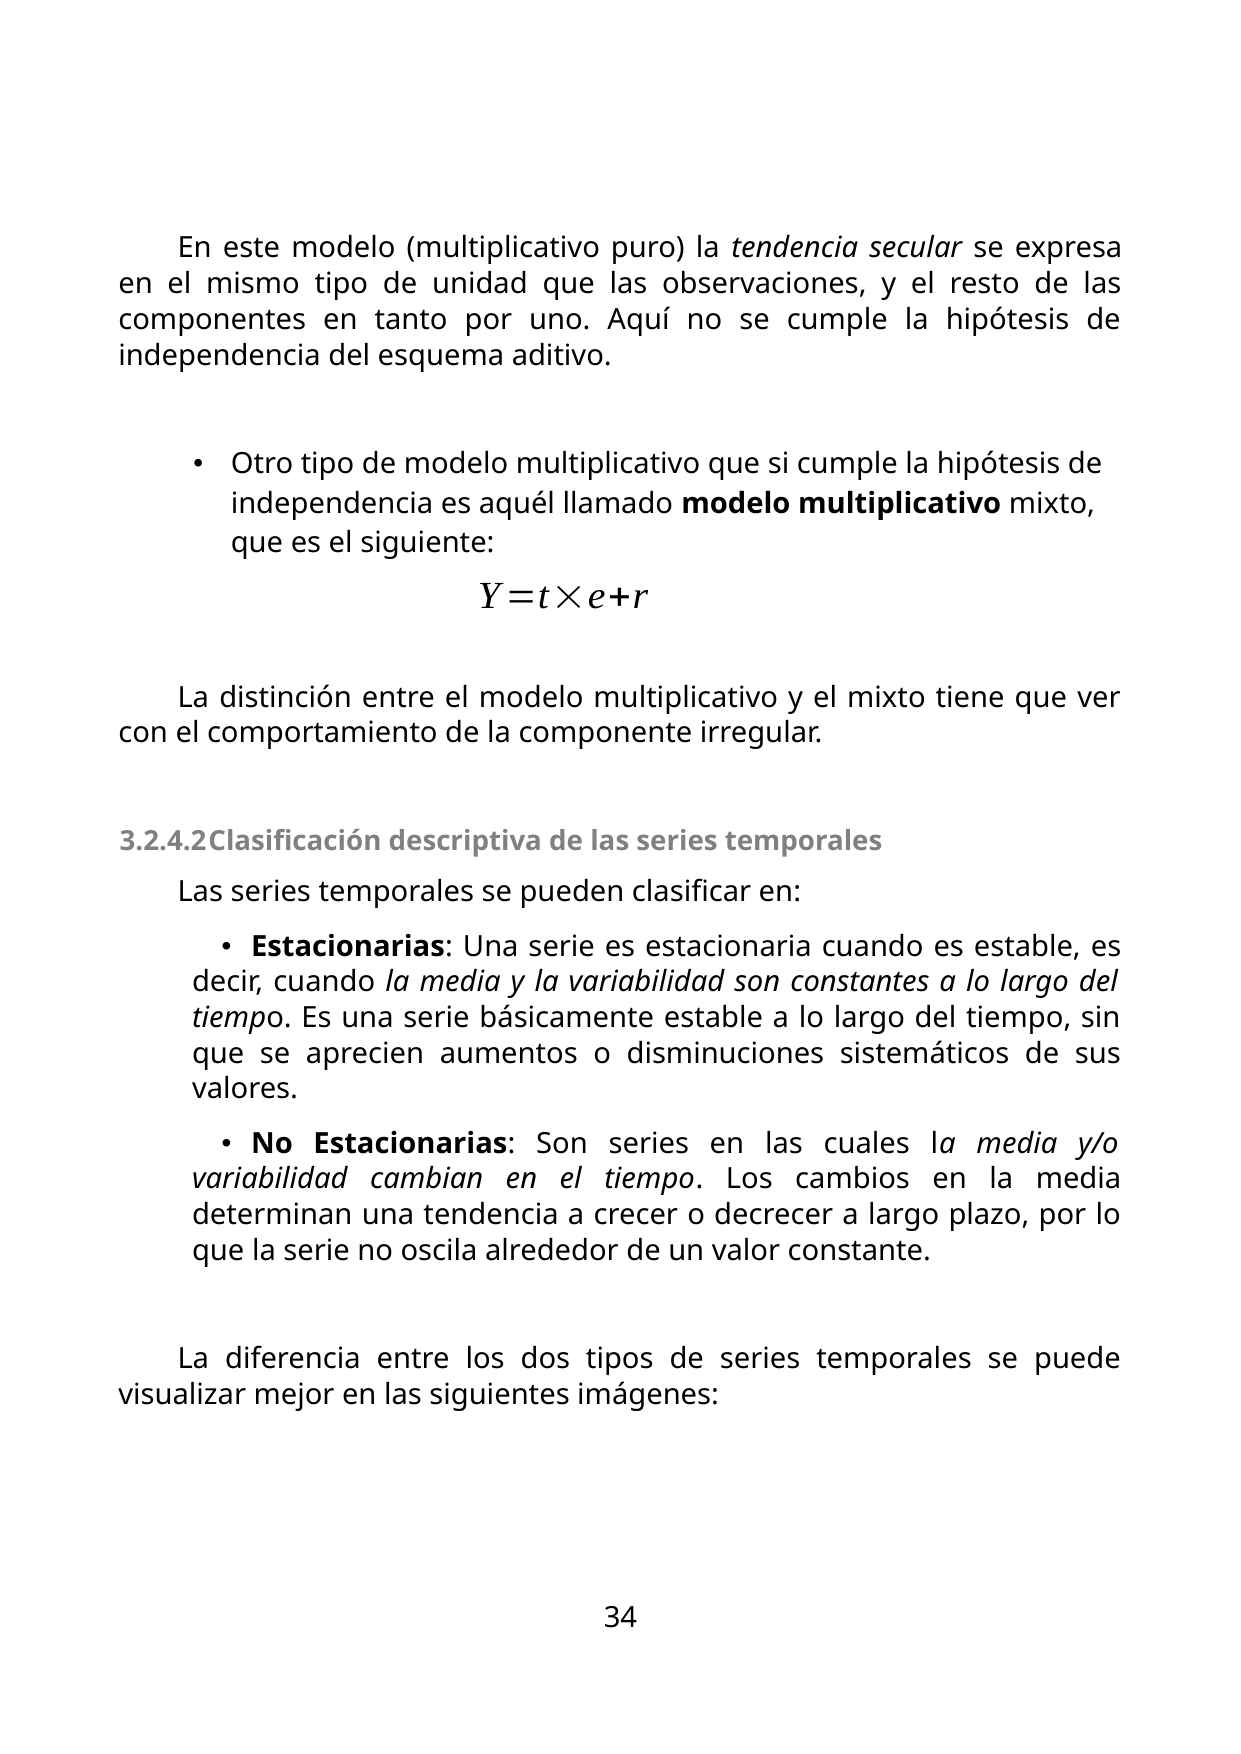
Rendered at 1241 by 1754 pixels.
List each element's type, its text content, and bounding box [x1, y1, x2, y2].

subtitle Clasificación descriptiva de las series temporales [119, 820, 1122, 858]
text La distinción entre el modelo multiplicativo y el mixto tiene que ver con el comportamiento de la componente irregular. [118, 676, 1122, 751]
list No Estacionarias: Son series en las cuales la media y/o variabilidad cambian en el tiempo. Los cambios en la media determinan una tendencia a crecer o decrecer a largo plazo, por lo que la serie no oscila alrededor de un valor constante. [162, 1122, 1122, 1269]
list Estacionarias: Una serie es estacionaria cuando es estable, es decir, cuando la media y la variabilidad son constantes a lo largo del tiempo. Es una serie básicamente estable a lo largo del tiempo, sin que se aprecien aumentos o disminuciones sistemáticos de sus valores. [162, 925, 1122, 1107]
text Las series temporales se pueden clasificar en: [118, 871, 1122, 910]
list Otro tipo de modelo multiplicativo que si cumple la hipótesis de independencia es aquél llamado modelo multiplicativo mixto, que es el siguiente: [193, 442, 1122, 561]
text En este modelo (multiplicativo puro) la tendencia secular se expresa en el mismo tipo de unidad que las observaciones, y el resto de las componentes en tanto por uno. Aquí no se cumple la hipótesis de independencia del esquema aditivo. [118, 227, 1122, 373]
text La diferencia entre los dos tipos de series temporales se puede visualizar mejor en las siguientes imágenes: [118, 1338, 1122, 1413]
